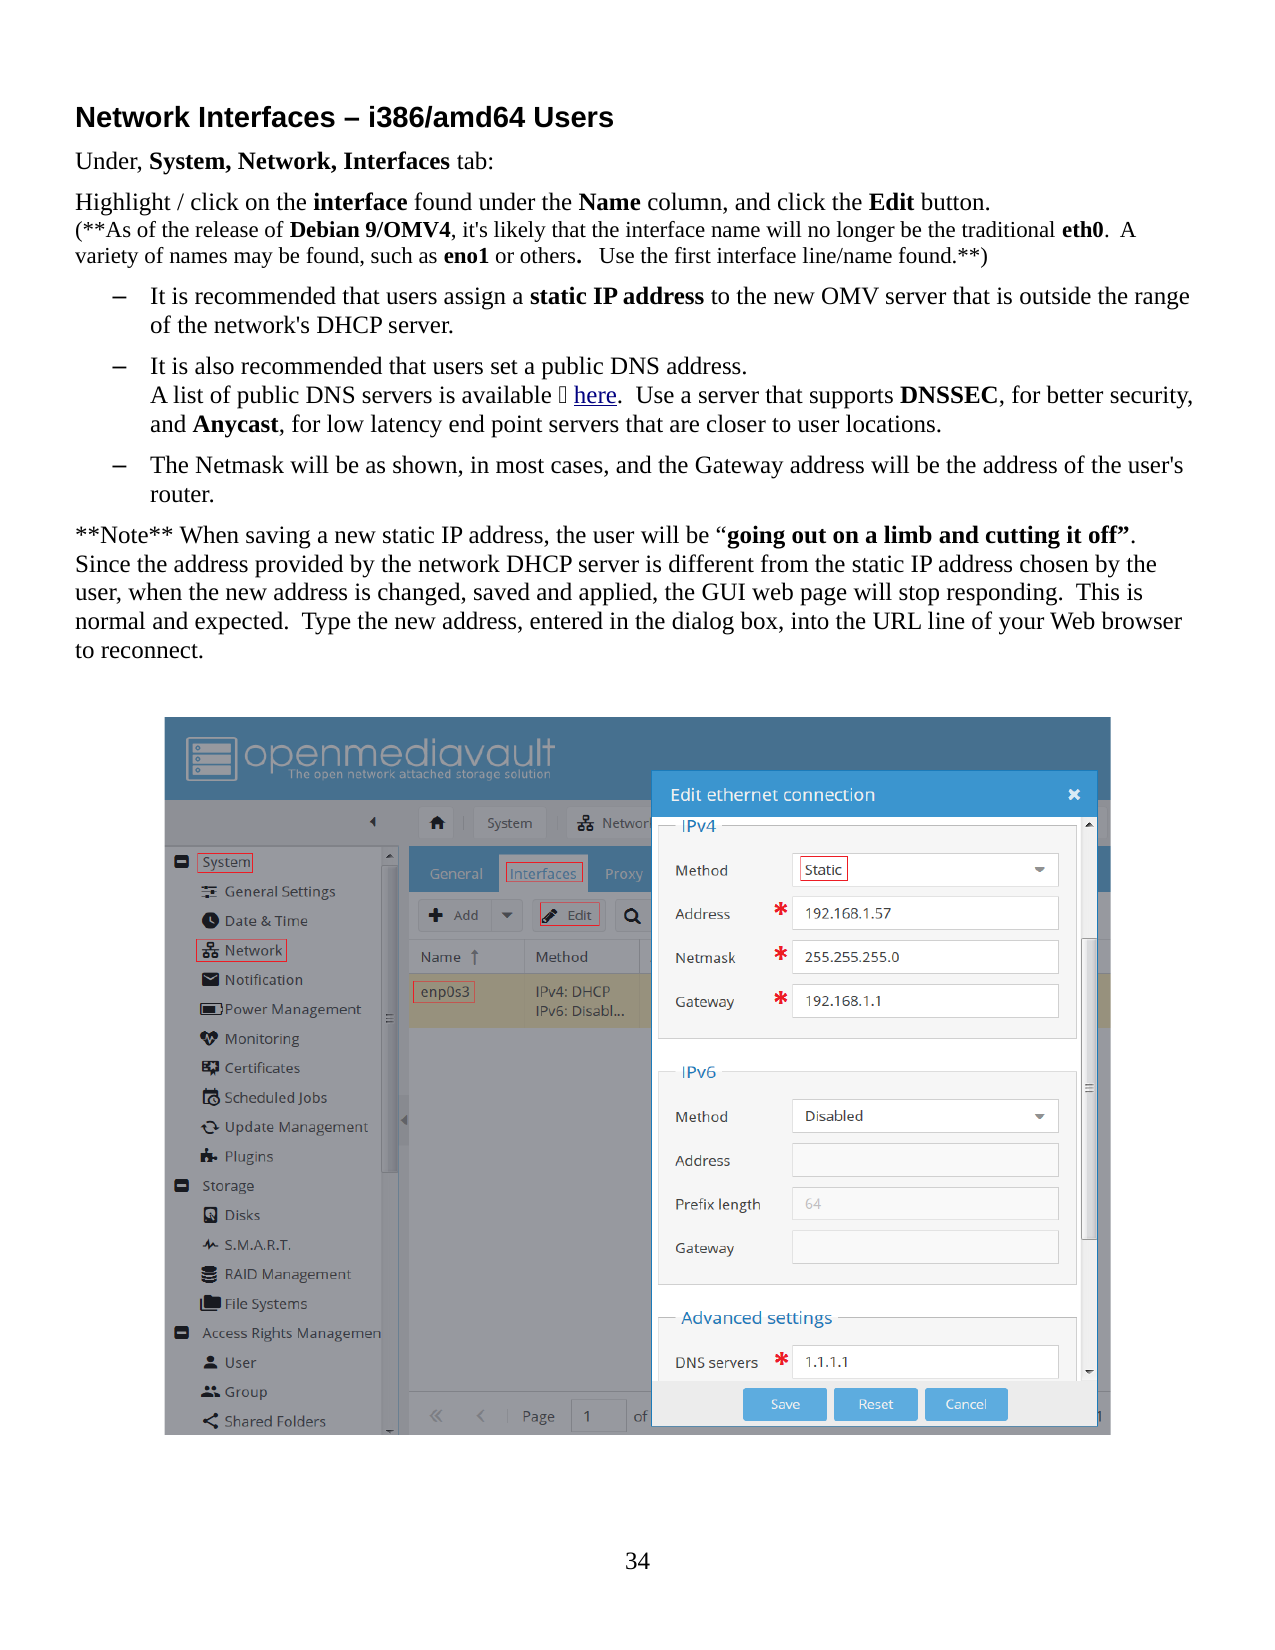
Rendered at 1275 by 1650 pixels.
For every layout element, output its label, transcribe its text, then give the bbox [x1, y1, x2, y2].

list It is also recommended that users set a public DNS address. A list of public DNS servers is available  here. Use a server that supports DNSSEC, for better security, and Anycast, for low latency end point servers that are closer to user locations. [112, 351, 1200, 437]
list It is recommended that users assign a static IP address to the new OMV server that is outside the range of the network's DHCP server. [112, 281, 1200, 339]
subtitle Network Interfaces – i386/amd64 Users [75, 100, 1200, 133]
text Highlight / click on the interface found under the Name column, and click the Edit button. (**As of the release of Debian 9/OMV4, it's likely that the interface name will no longer be the traditional eth0. A variety of names may be found, such as eno1 or others. Use the first interface line/name found.**) [75, 187, 1200, 269]
list The Netmask will be as shown, in most cases, and the Gateway address will be the address of the user's router. [112, 450, 1200, 507]
text Under, System, Network, Interfaces tab: [75, 146, 1200, 175]
text **Note** When saving a new static IP address, the user will be “going out on a limb and cutting it off”. Since the address provided by the network DHCP server is different from the static IP address chosen by the user, when the new address is changed, saved and applied, the GUI web page will stop responding. This is normal and expected. Type the new address, entered in the dialog box, into the URL line of your Web browser to reconnect. [75, 520, 1200, 664]
